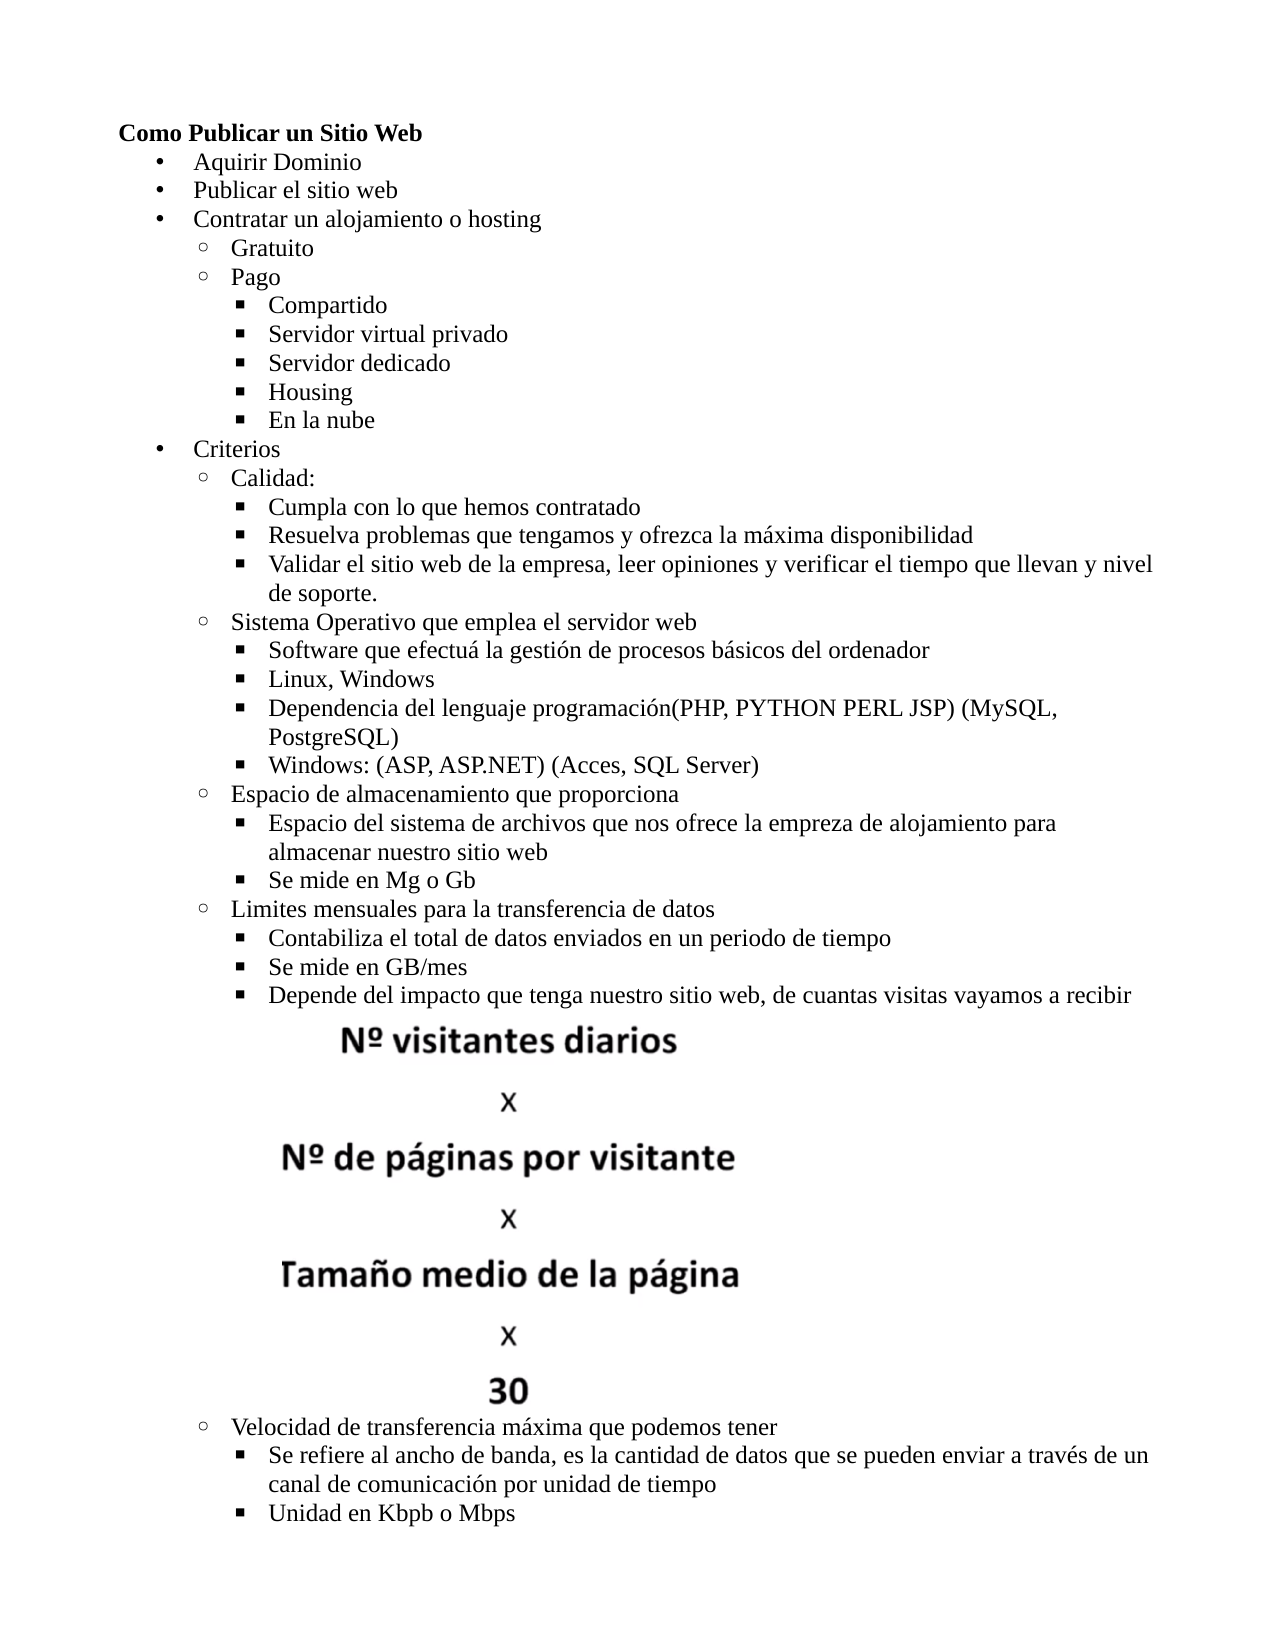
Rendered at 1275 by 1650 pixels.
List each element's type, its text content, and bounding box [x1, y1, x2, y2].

list Dependencia del lenguaje programación(PHP, PYTHON PERL JSP) (MySQL, PostgreSQL) [231, 693, 1157, 751]
list Aquirir Dominio [156, 147, 1157, 176]
list Linux, Windows [231, 664, 1157, 693]
list Cumpla con lo que hemos contratado [231, 492, 1157, 521]
list Contratar un alojamiento o hosting [156, 204, 1157, 233]
list Servidor dedicado [231, 348, 1157, 377]
list Depende del impacto que tenga nuestro sitio web, de cuantas visitas vayamos a recibir [231, 981, 1157, 1009]
list Espacio del sistema de archivos que nos ofrece la empreza de alojamiento para almacenar nuestro sitio web [231, 808, 1157, 866]
picture [282, 1017, 755, 1406]
list En la nube [231, 406, 1157, 434]
list Contabiliza el total de datos enviados en un periodo de tiempo [231, 923, 1157, 952]
list Sistema Operativo que emplea el servidor web [193, 607, 1157, 636]
list Housing [231, 377, 1157, 406]
list Se mide en GB/mes [231, 952, 1157, 981]
list Compartido [231, 291, 1157, 319]
list Se refiere al ancho de banda, es la cantidad de datos que se pueden enviar a través de un canal de comunicación por unidad de tiempo [231, 1441, 1157, 1498]
list Pago [193, 262, 1157, 291]
text Como Publicar un Sitio Web [118, 118, 1157, 147]
list Unidad en Kbpb o Mbps [231, 1498, 1157, 1527]
list Resuelva problemas que tengamos y ofrezca la máxima disponibilidad [231, 521, 1157, 549]
list Espacio de almacenamiento que proporciona [193, 779, 1157, 808]
list Publicar el sitio web [156, 176, 1157, 204]
list Se mide en Mg o Gb [231, 866, 1157, 894]
list Windows: (ASP, ASP.NET) (Acces, SQL Server) [231, 751, 1157, 779]
list Criterios [156, 434, 1157, 463]
list Limites mensuales para la transferencia de datos [193, 894, 1157, 923]
list Software que efectuá la gestión de procesos básicos del ordenador [231, 636, 1157, 664]
list Gratuito [193, 233, 1157, 262]
list Velocidad de transferencia máxima que podemos tener [193, 1412, 1157, 1441]
list Validar el sitio web de la empresa, leer opiniones y verificar el tiempo que llevan y nivel de soporte. [231, 549, 1157, 607]
list Servidor virtual privado [231, 319, 1157, 348]
list Calidad: [193, 463, 1157, 492]
